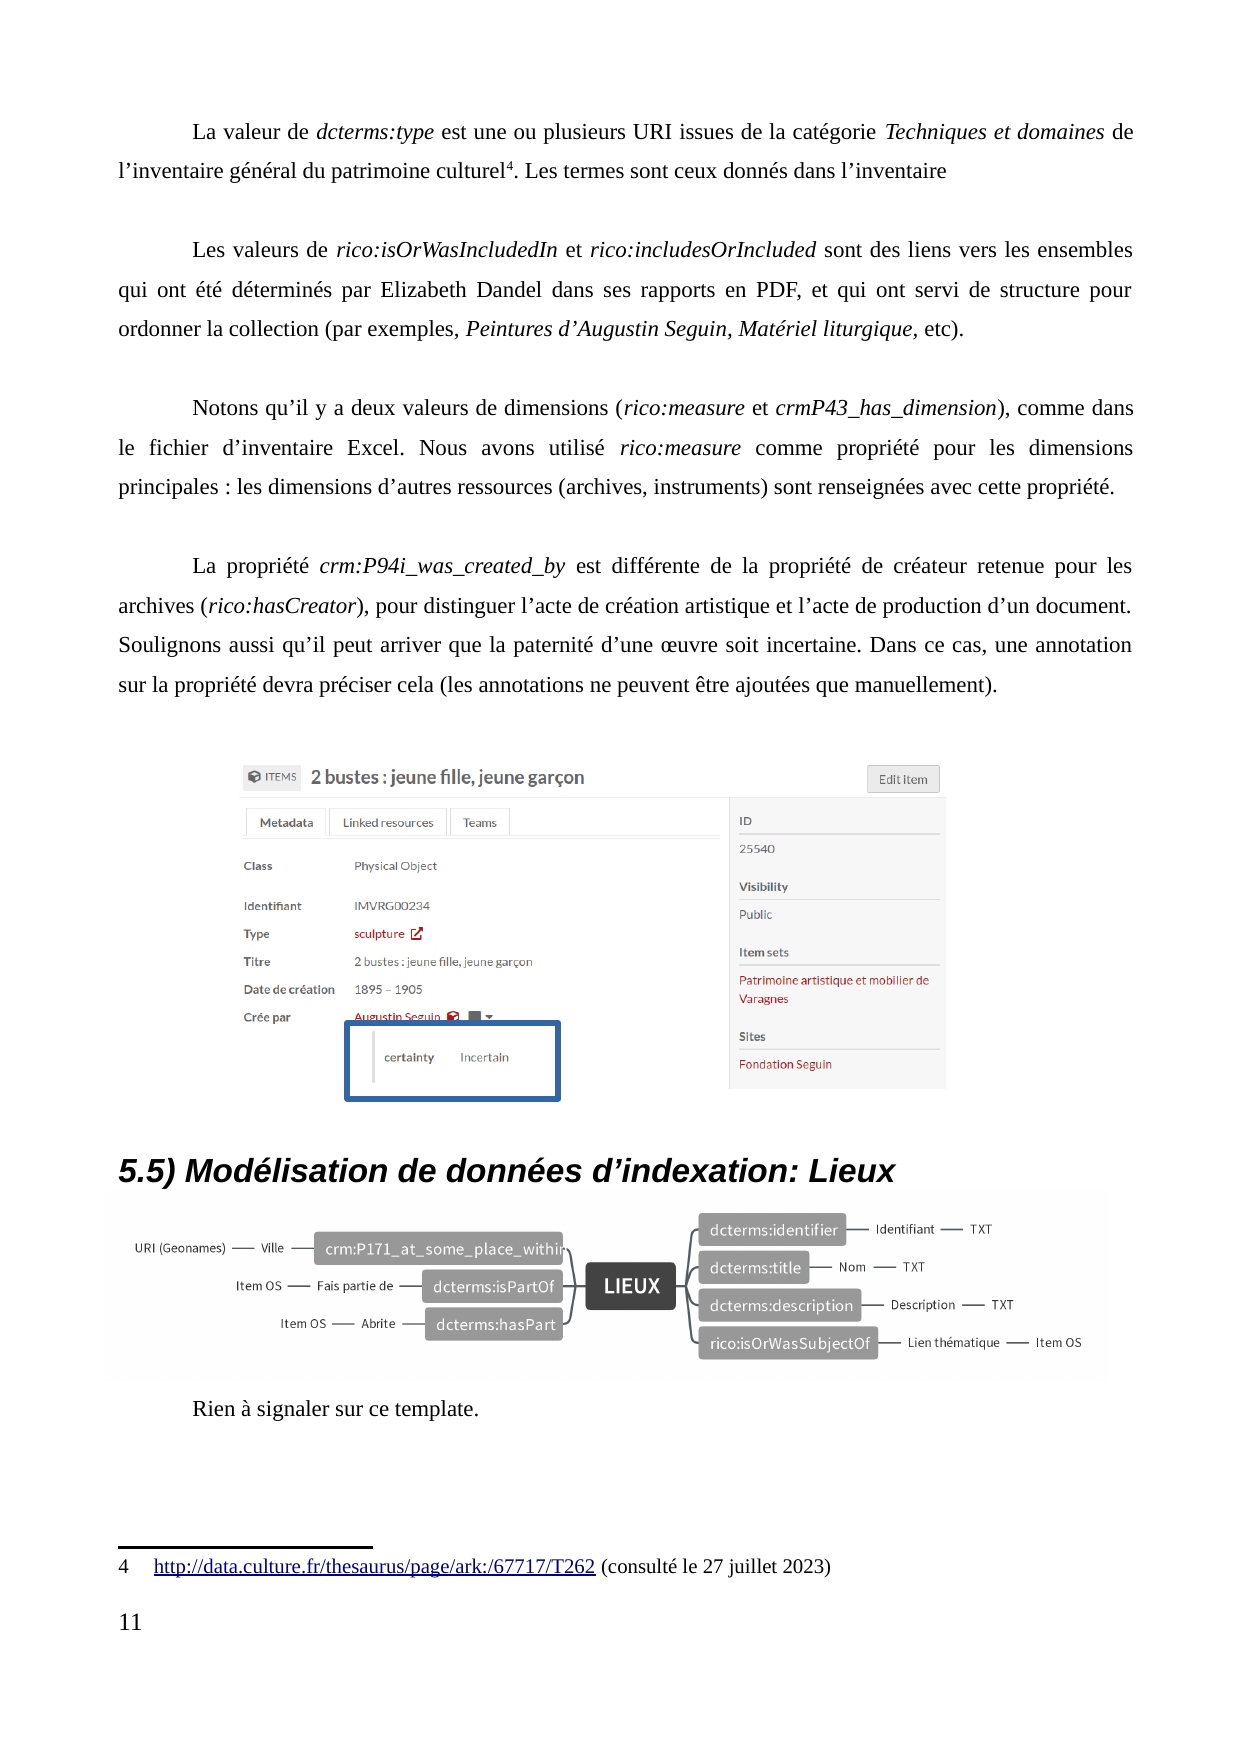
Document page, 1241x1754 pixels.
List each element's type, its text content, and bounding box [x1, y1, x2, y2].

picture [350, 1026, 555, 1089]
text Notons qu’il y a deux valeurs de dimensions (rico:measure et crmP43_has_dimension), comme dans le fichier d’inventaire Excel. Nous avons utilisé rico:measure comme propriété pour les dimensions principales : les dimensions d’autres ressources (archives, instruments) sont renseignées avec cette propriété. [118, 394, 1134, 500]
picture [105, 1190, 1109, 1382]
picture [239, 765, 947, 1089]
text La valeur de dcterms:type est une ou plusieurs URI issues de la catégorie Techniques et domaines de l’inventaire général du patrimoine culturel. Les termes sont ceux donnés dans l’inventaire [118, 118, 1134, 184]
text La propriété crm:P94i_was_created_by est différente de la propriété de créateur retenue pour les archives (rico:hasCreator), pour distinguer l’acte de création artistique et l’acte de production d’un document. Soulignons aussi qu’il peut arriver que la paternité d’une œuvre soit incertaine. Dans ce cas, une annotation sur la propriété devra préciser cela (les annotations ne peuvent être ajoutées que manuellement). [118, 552, 1134, 697]
subtitle 5.5) Modélisation de données d’indexation: Lieux [118, 1151, 1134, 1189]
text http://data.culture.fr/thesaurus/page/ark:/67717/T262 (consulté le 27 juillet 2023) [118, 1553, 1134, 1578]
text Rien à signaler sur ce template. [118, 1202, 1134, 1421]
text Les valeurs de rico:isOrWasIncludedIn et rico:includesOrIncluded sont des liens vers les ensembles qui ont été déterminés par Elizabeth Dandel dans ses rapports en PDF, et qui ont servi de structure pour ordonner la collection (par exemples, Peintures d’Augustin Seguin, Matériel liturgique, etc). [118, 237, 1134, 342]
